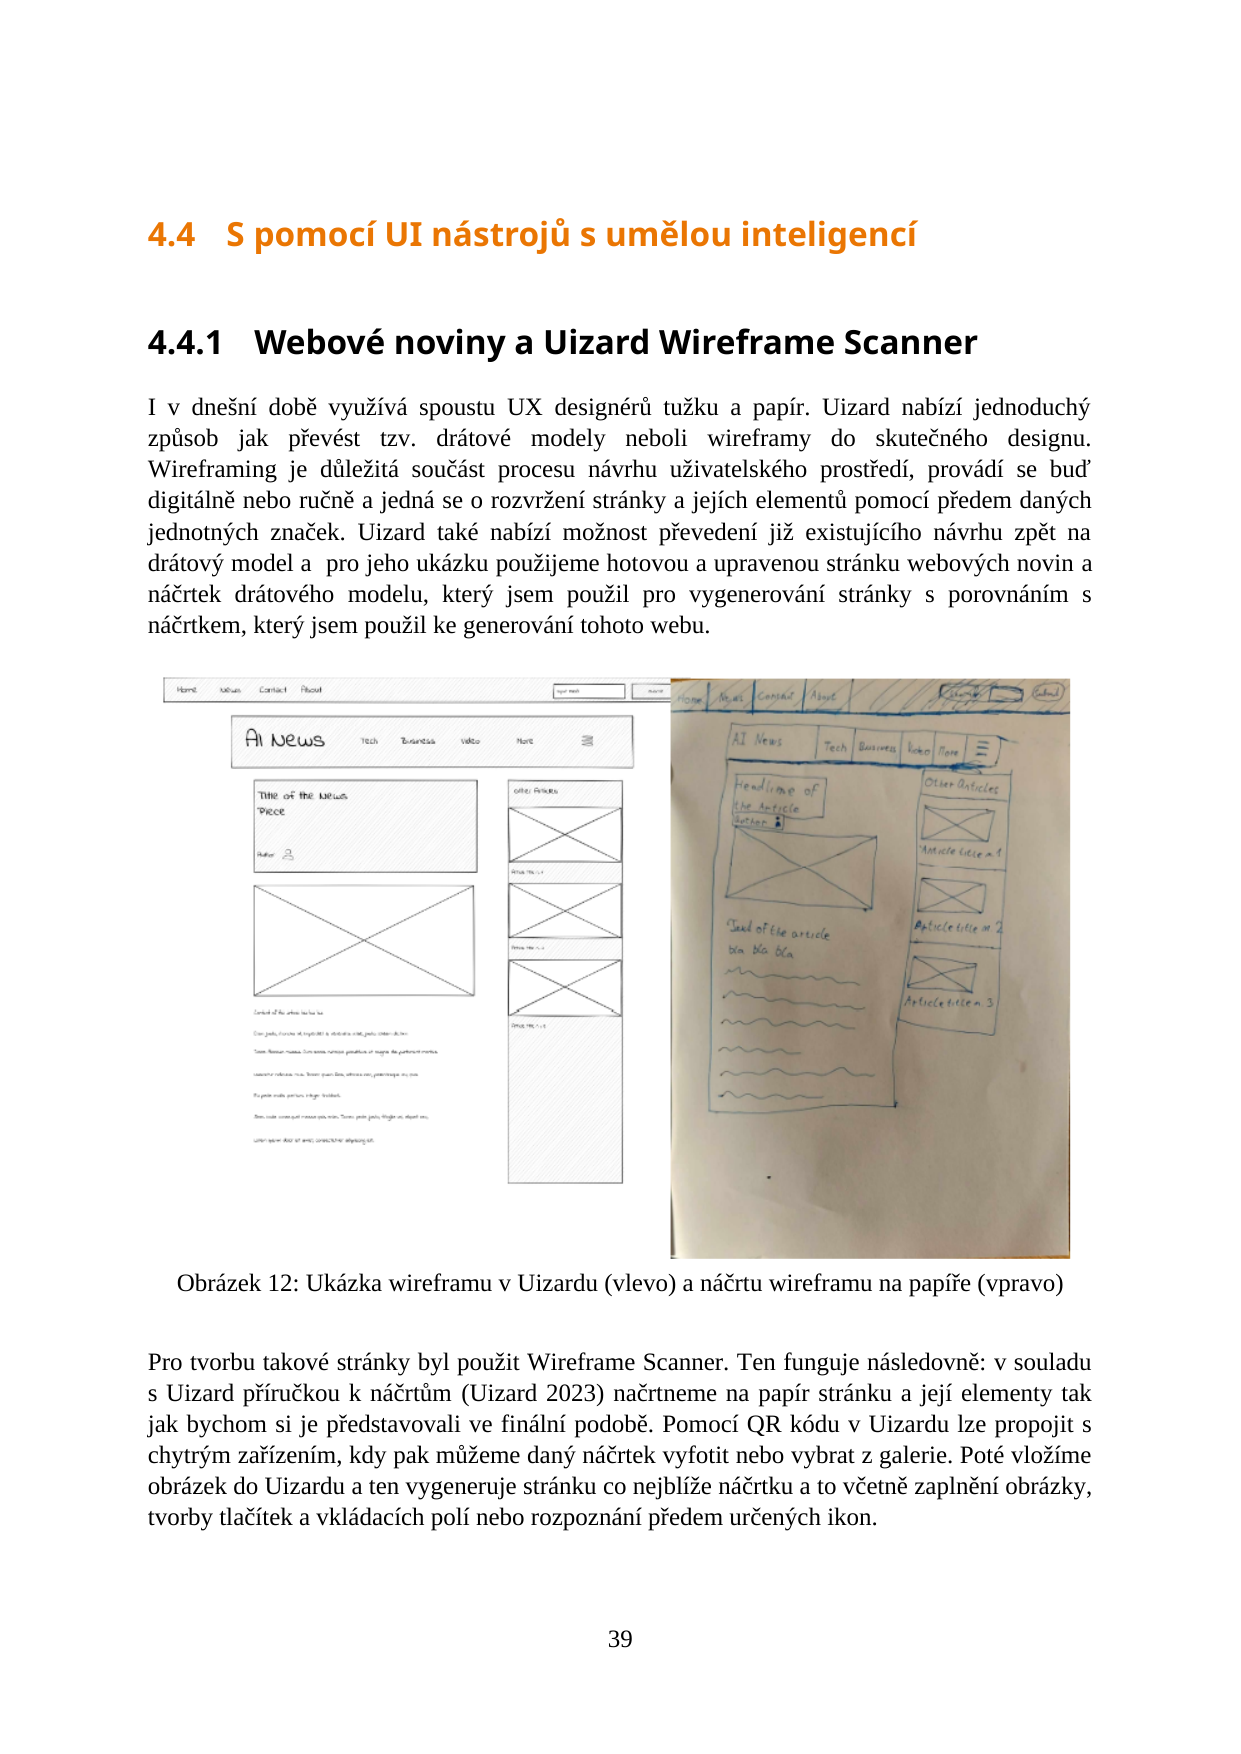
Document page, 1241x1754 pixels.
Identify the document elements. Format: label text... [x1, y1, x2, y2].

picture [162, 665, 1079, 1269]
text Pro tvorbu takové stránky byl použit Wireframe Scanner. Ten funguje následovně: v souladu s Uizard příručkou k náčrtům (Uizard 2023) načrtneme na papír stránku a její elementy tak jak bychom si je představovali ve finální podobě. Pomocí QR kódu v Uizardu lze propojit s chytrým zařízením, kdy pak můžeme daný náčrtek vyfotit nebo vybrat z galerie. Poté vložíme obrázek do Uizardu a ten vygeneruje stránku co nejblíže náčrtku a to včetně zaplnění obrázky, tvorby tlačítek a vkládacích polí nebo rozpoznání předem určených ikon. [148, 1347, 1092, 1531]
subtitle S pomocí UI nástrojů s umělou inteligencí [148, 211, 1092, 257]
text I v dnešní době využívá spoustu UX designérů tužku a papír. Uizard nabízí jednoduchý způsob jak převést tzv. drátové modely neboli wireframy do skutečného designu. Wireframing je důležitá součást procesu návrhu uživatelského prostředí, provádí se buď digitálně nebo ručně a jedná se o rozvržení stránky a jejích elementů pomocí předem daných jednotných značek. Uizard také nabízí možnost převedení již existujícího návrhu zpět na drátový model a pro jeho ukázku použijeme hotovou a upravenou stránku webových novin a náčrtek drátového modelu, který jsem použil pro vygenerování stránky s porovnáním s náčrtkem, který jsem použil ke generování tohoto webu. [148, 392, 1092, 638]
text Obrázek 12: Ukázka wireframu v Uizardu (vlevo) a náčrtu wireframu na papíře (vpravo) [162, 1269, 1078, 1297]
subtitle Webové noviny a Uizard Wireframe Scanner [148, 318, 1092, 364]
